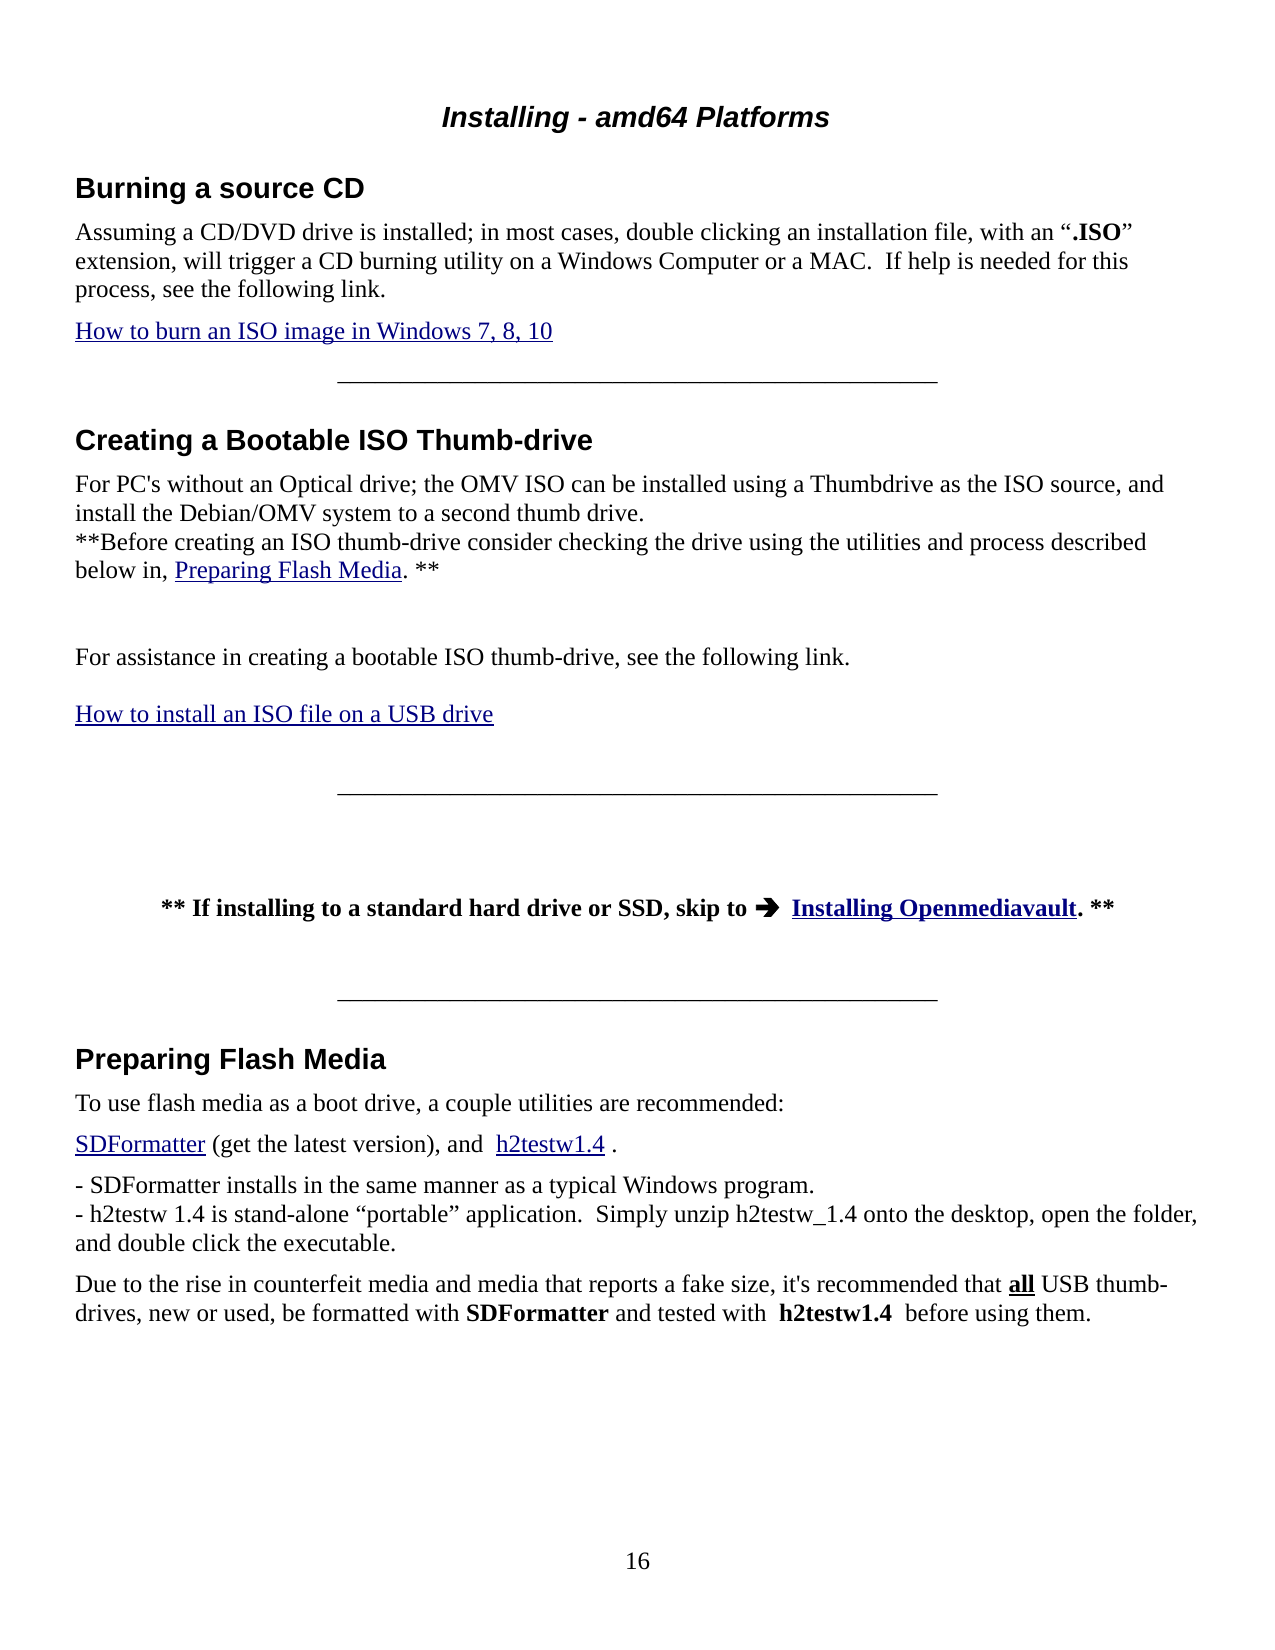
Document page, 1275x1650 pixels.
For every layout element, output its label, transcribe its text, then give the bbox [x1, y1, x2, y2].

text ** If installing to a standard hard drive or SSD, skip to  Installing Openmediavault. ** [75, 893, 1200, 922]
subtitle Installing - amd64 Platforms [75, 100, 1200, 133]
text For PC's without an Optical drive; the OMV ISO can be installed using a Thumbdrive as the ISO source, and install the Debian/OMV system to a second thumb drive. **Before creating an ISO thumb-drive consider checking the drive using the utilities and process described below in, Preparing Flash Media. ** For assistance in creating a bootable ISO thumb-drive, see the following link. How to install an ISO file on a USB drive [75, 469, 1200, 728]
text Due to the rise in counterfeit media and media that reports a fake size, it's recommended that all USB thumb-drives, new or used, be formatted with SDFormatter and tested with h2testw1.4 before using them. [75, 1269, 1200, 1327]
text ________________________________________________ [75, 741, 1200, 798]
text ________________________________________________ [75, 357, 1200, 386]
text How to burn an ISO image in Windows 7, 8, 10 [75, 316, 1200, 344]
text To use flash media as a boot drive, a couple utilities are recommended: [75, 1088, 1200, 1117]
text - SDFormatter installs in the same manner as a typical Windows program. - h2testw 1.4 is stand-alone “portable” application. Simply unzip h2testw_1.4 onto the desktop, open the folder, and double click the executable. [75, 1170, 1200, 1257]
text Assuming a CD/DVD drive is installed; in most cases, double clicking an installation file, with an “.ISO” extension, will trigger a CD burning utility on a Windows Computer or a MAC. If help is needed for this process, see the following link. [75, 217, 1200, 303]
text ________________________________________________ [75, 976, 1200, 1004]
subtitle Burning a source CD [75, 171, 1200, 204]
text SDFormatter (get the latest version), and h2testw1.4 . [75, 1129, 1200, 1158]
subtitle Creating a Bootable ISO Thumb-drive [75, 423, 1200, 457]
subtitle Preparing Flash Media [75, 1042, 1200, 1075]
